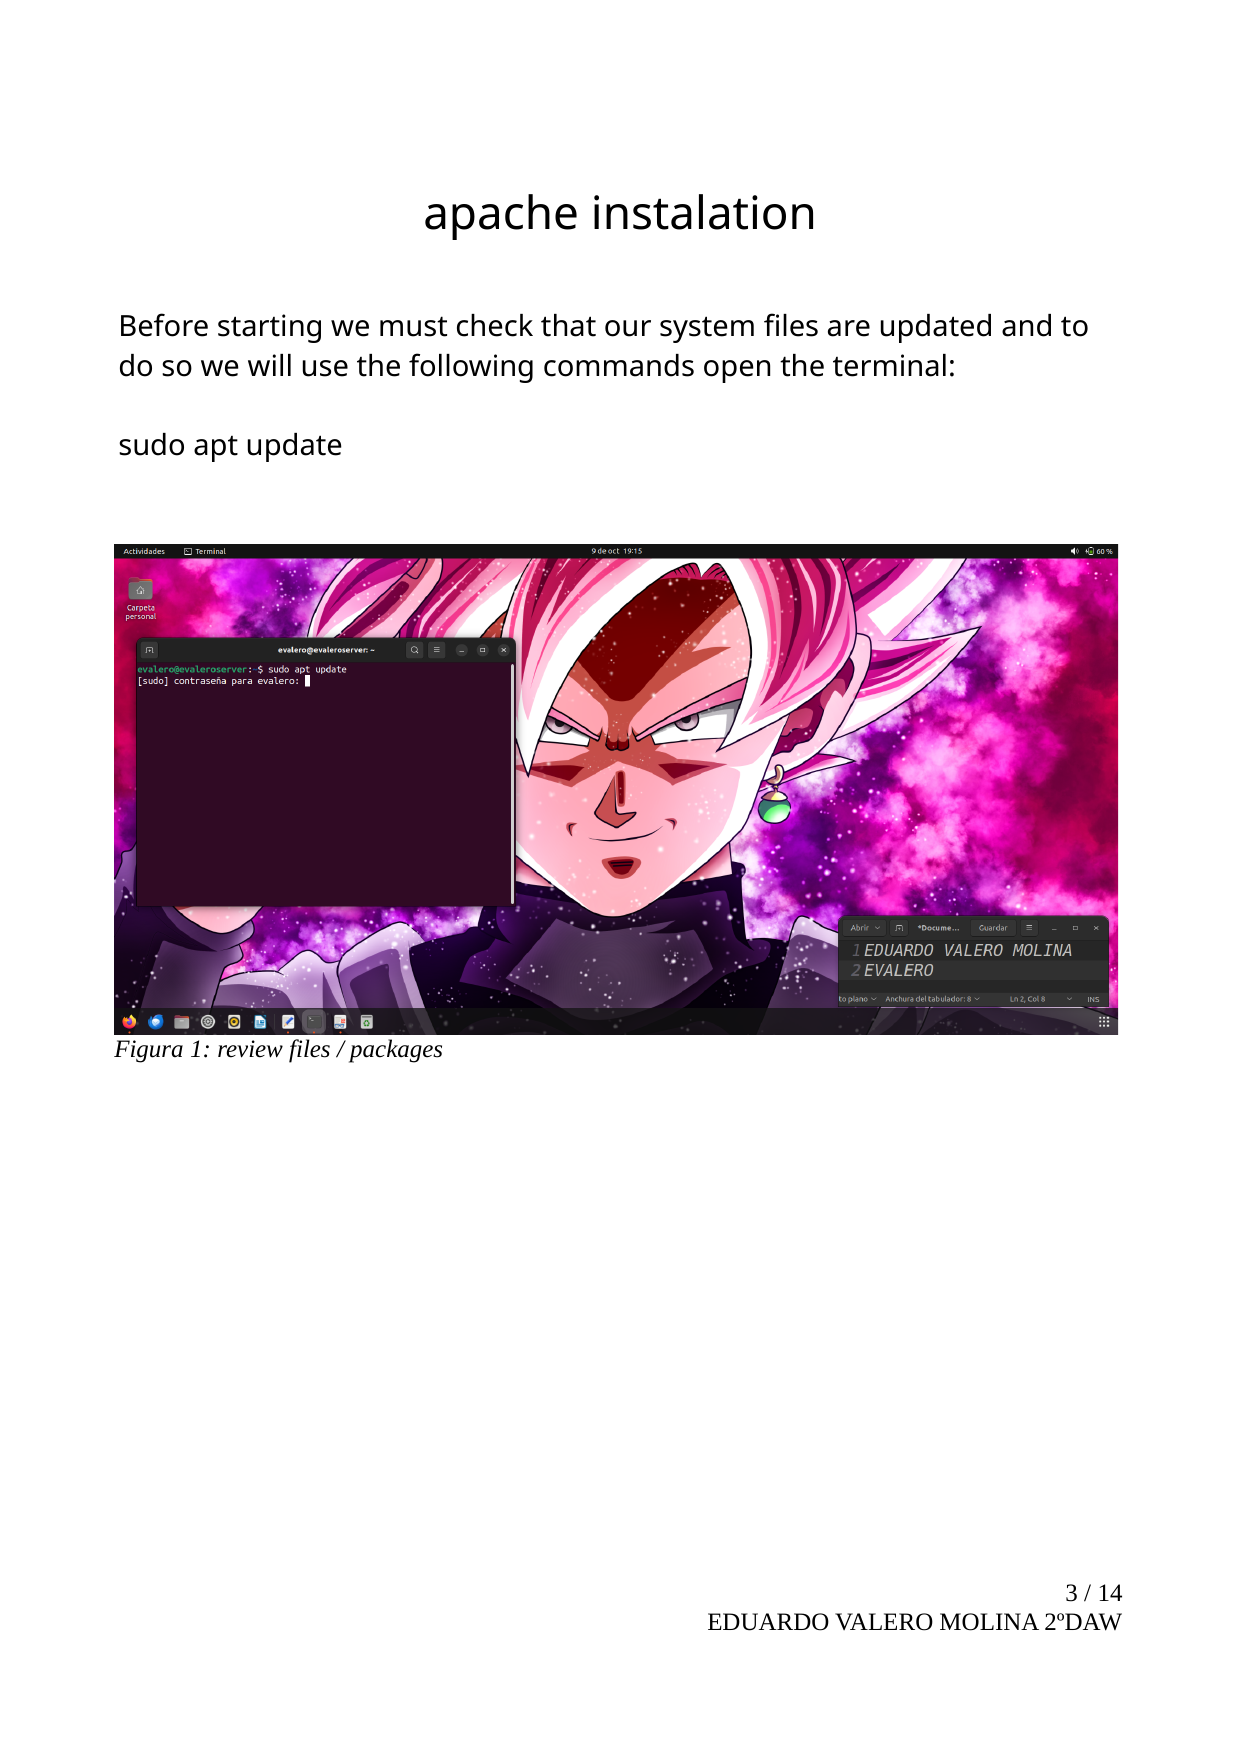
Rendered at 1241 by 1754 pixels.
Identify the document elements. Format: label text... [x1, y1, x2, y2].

text sudo apt update [118, 424, 1122, 464]
text Figura 1: review files / packages [114, 1035, 1118, 1063]
text Before starting we must check that our system files are updated and to do so we will use the following commands open the terminal: [118, 305, 1122, 385]
text apache instalation [118, 181, 1122, 243]
picture [114, 544, 1119, 1035]
